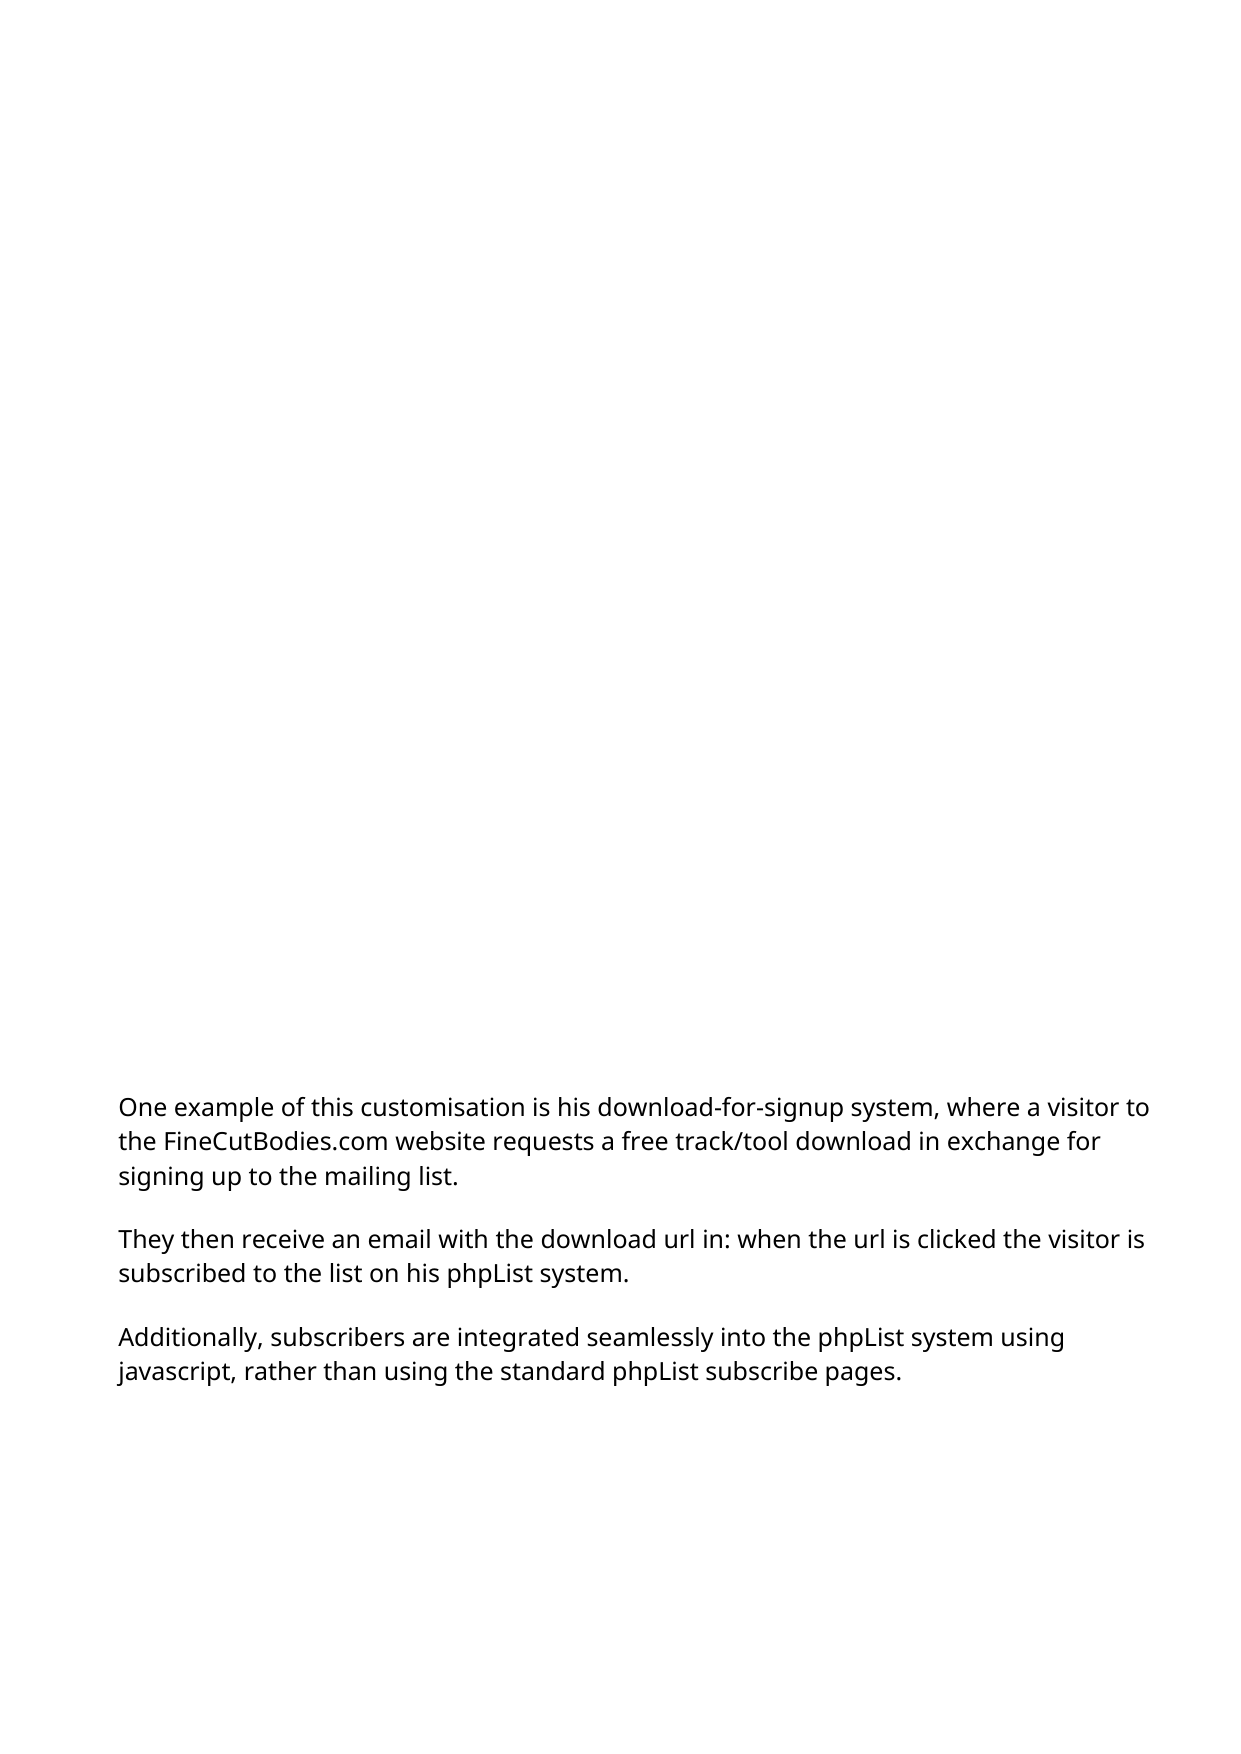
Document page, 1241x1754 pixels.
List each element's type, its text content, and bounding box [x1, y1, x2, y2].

text They then receive an email with the download url in: when the url is clicked the visitor is subscribed to the list on his phpList system. [118, 1222, 1181, 1290]
text One example of this customisation is his download-for-signup system, where a visitor to the FineCutBodies.com website requests a free track/tool download in exchange for signing up to the mailing list. [118, 59, 1181, 1192]
text Additionally, subscribers are integrated seamlessly into the phpList system using javascript, rather than using the standard phpList subscribe pages. [118, 1319, 1181, 1387]
